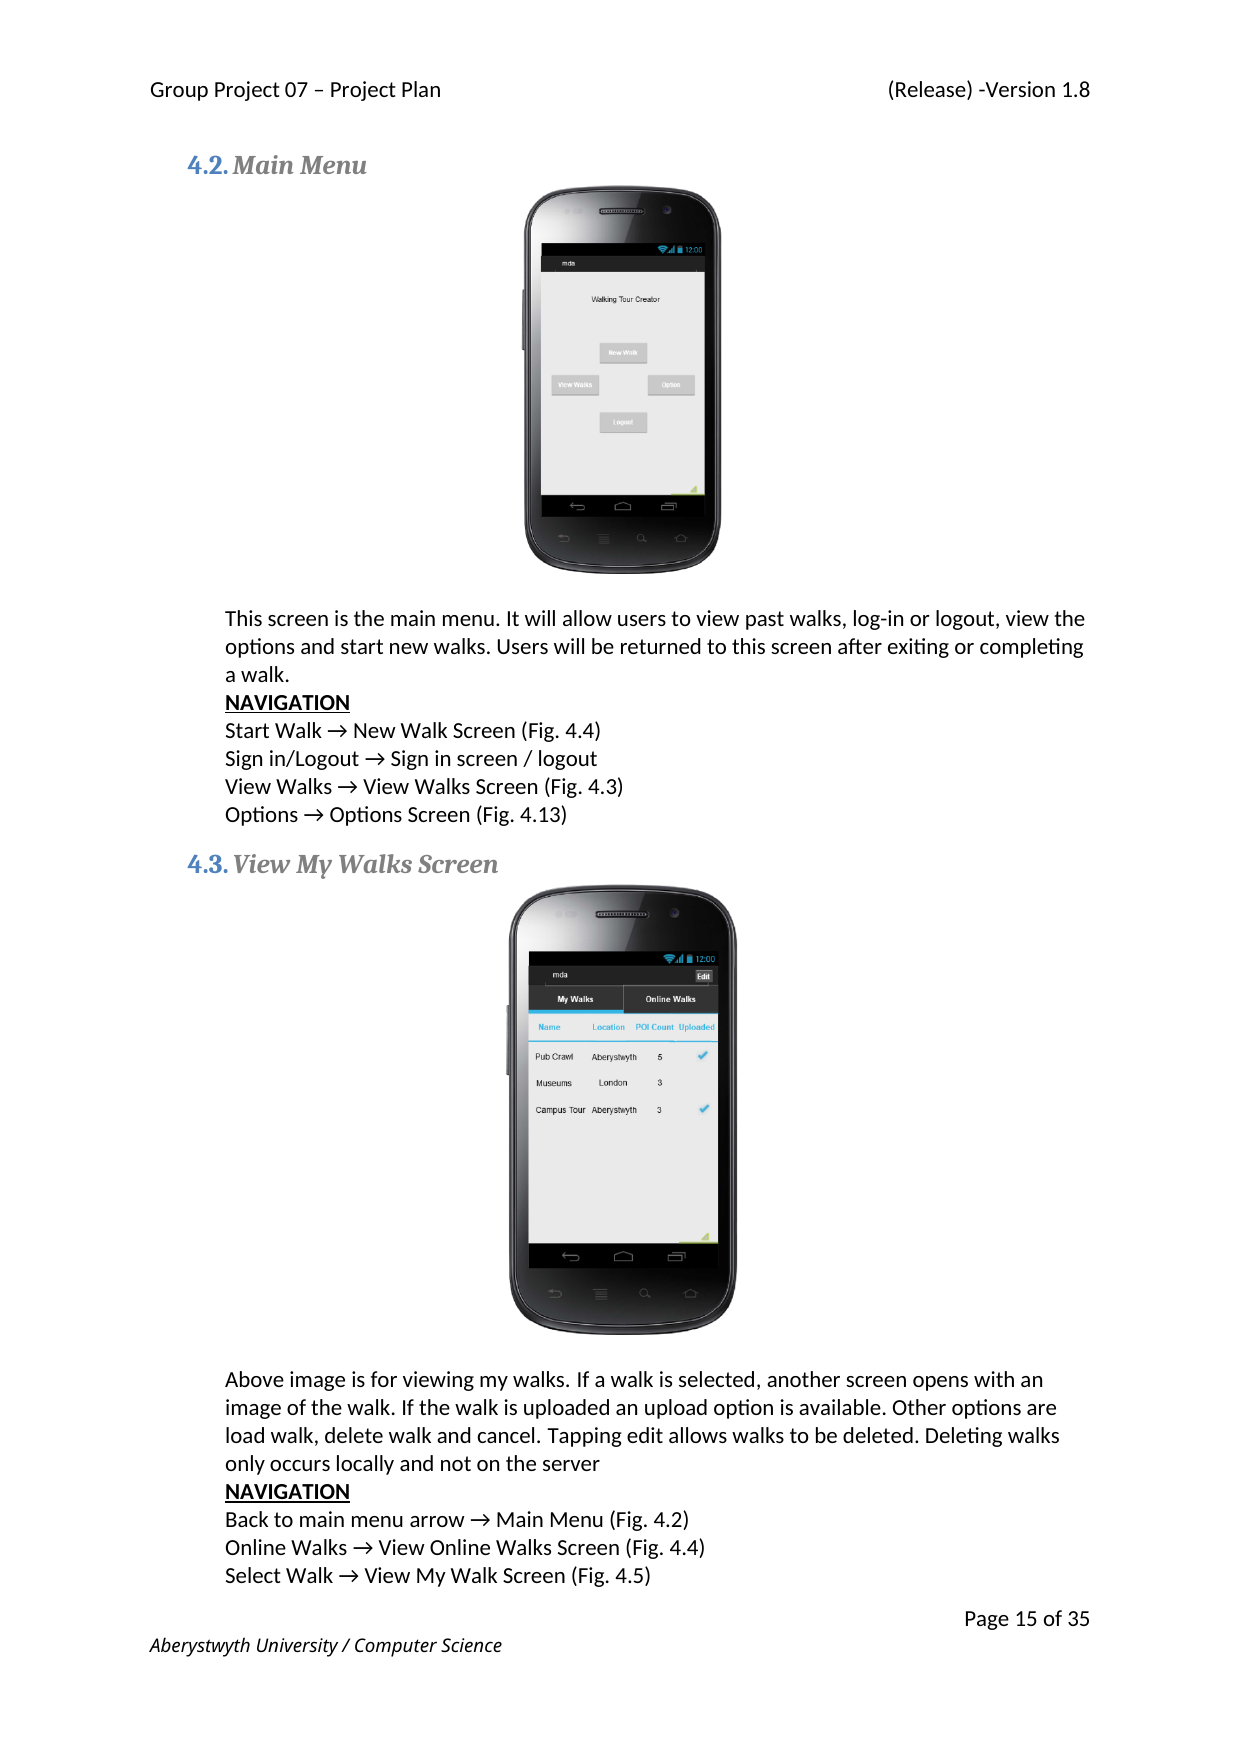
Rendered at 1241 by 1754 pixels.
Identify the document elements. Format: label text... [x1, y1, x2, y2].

text Sign in/Logout → Sign in screen / logout [225, 744, 1090, 772]
text Back to main menu arrow → Main Menu (Fig. 4.2) [225, 1505, 1090, 1533]
subtitle View My Walks Screen [187, 849, 1090, 880]
text Online Walks → View Online Walks Screen (Fig. 4.4) [225, 1533, 1090, 1561]
text Options → Options Screen (Fig. 4.13) [225, 800, 1090, 828]
text Select Walk → View My Walk Screen (Fig. 4.5) [225, 1561, 1090, 1589]
text Start Walk → New Walk Screen (Fig. 4.4) [225, 716, 1090, 744]
text This screen is the main menu. It will allow users to view past walks, log-in or logout, view the options and start new walks. Users will be returned to this screen after exiting or completing a walk. [225, 604, 1090, 688]
text NAVIGATION [225, 688, 1090, 716]
text View Walks → View Walks Screen (Fig. 4.3) [225, 772, 1090, 800]
text NAVIGATION [225, 1477, 1090, 1505]
text Above image is for viewing my walks. If a walk is selected, another screen opens with an image of the walk. If the walk is uploaded an upload option is available. Other options are load walk, delete walk and cancel. Tapping edit allows walks to be deleted. Deleting walks only occurs locally and not on the server [225, 1365, 1090, 1477]
subtitle Main Menu [187, 150, 1090, 181]
